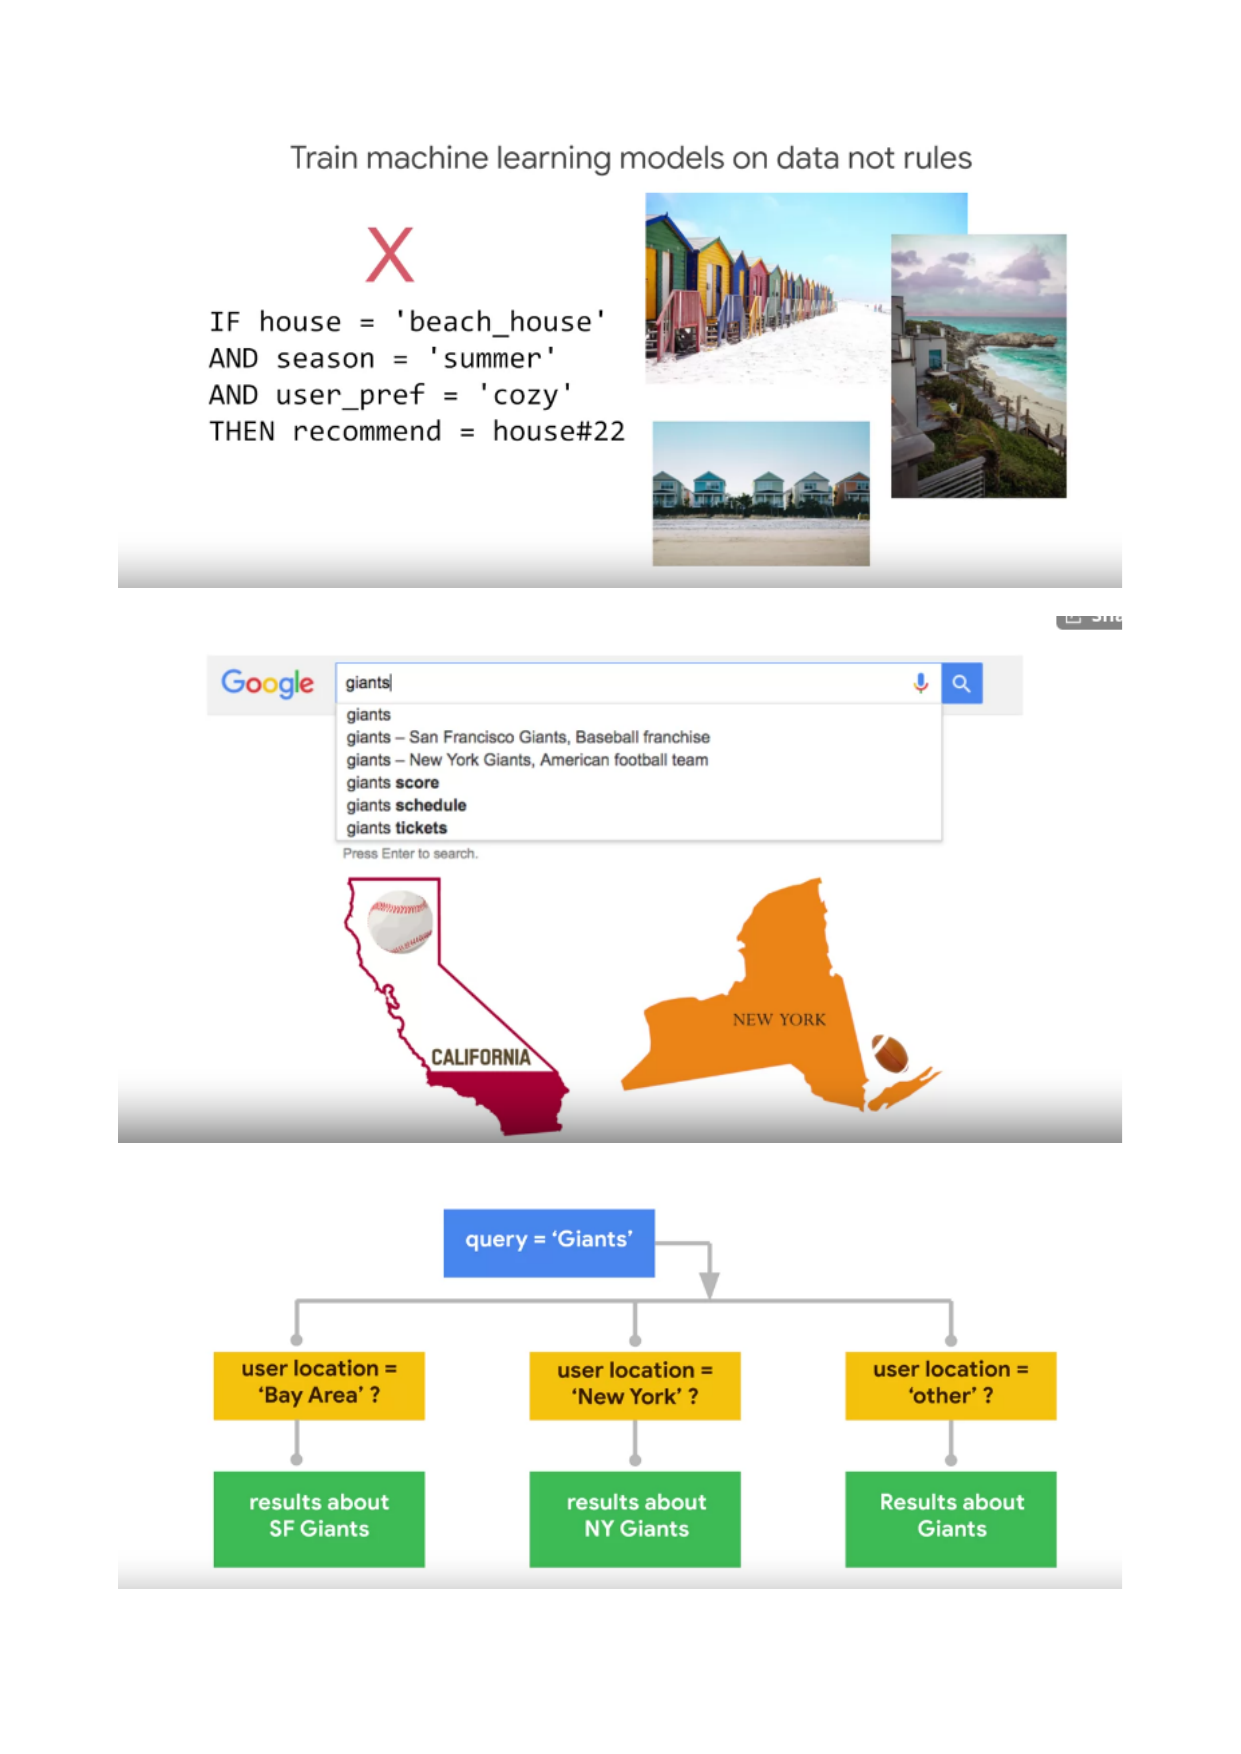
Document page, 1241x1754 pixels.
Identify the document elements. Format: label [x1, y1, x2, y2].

picture [118, 118, 1123, 588]
picture [118, 616, 1123, 1143]
picture [118, 1171, 1123, 1589]
